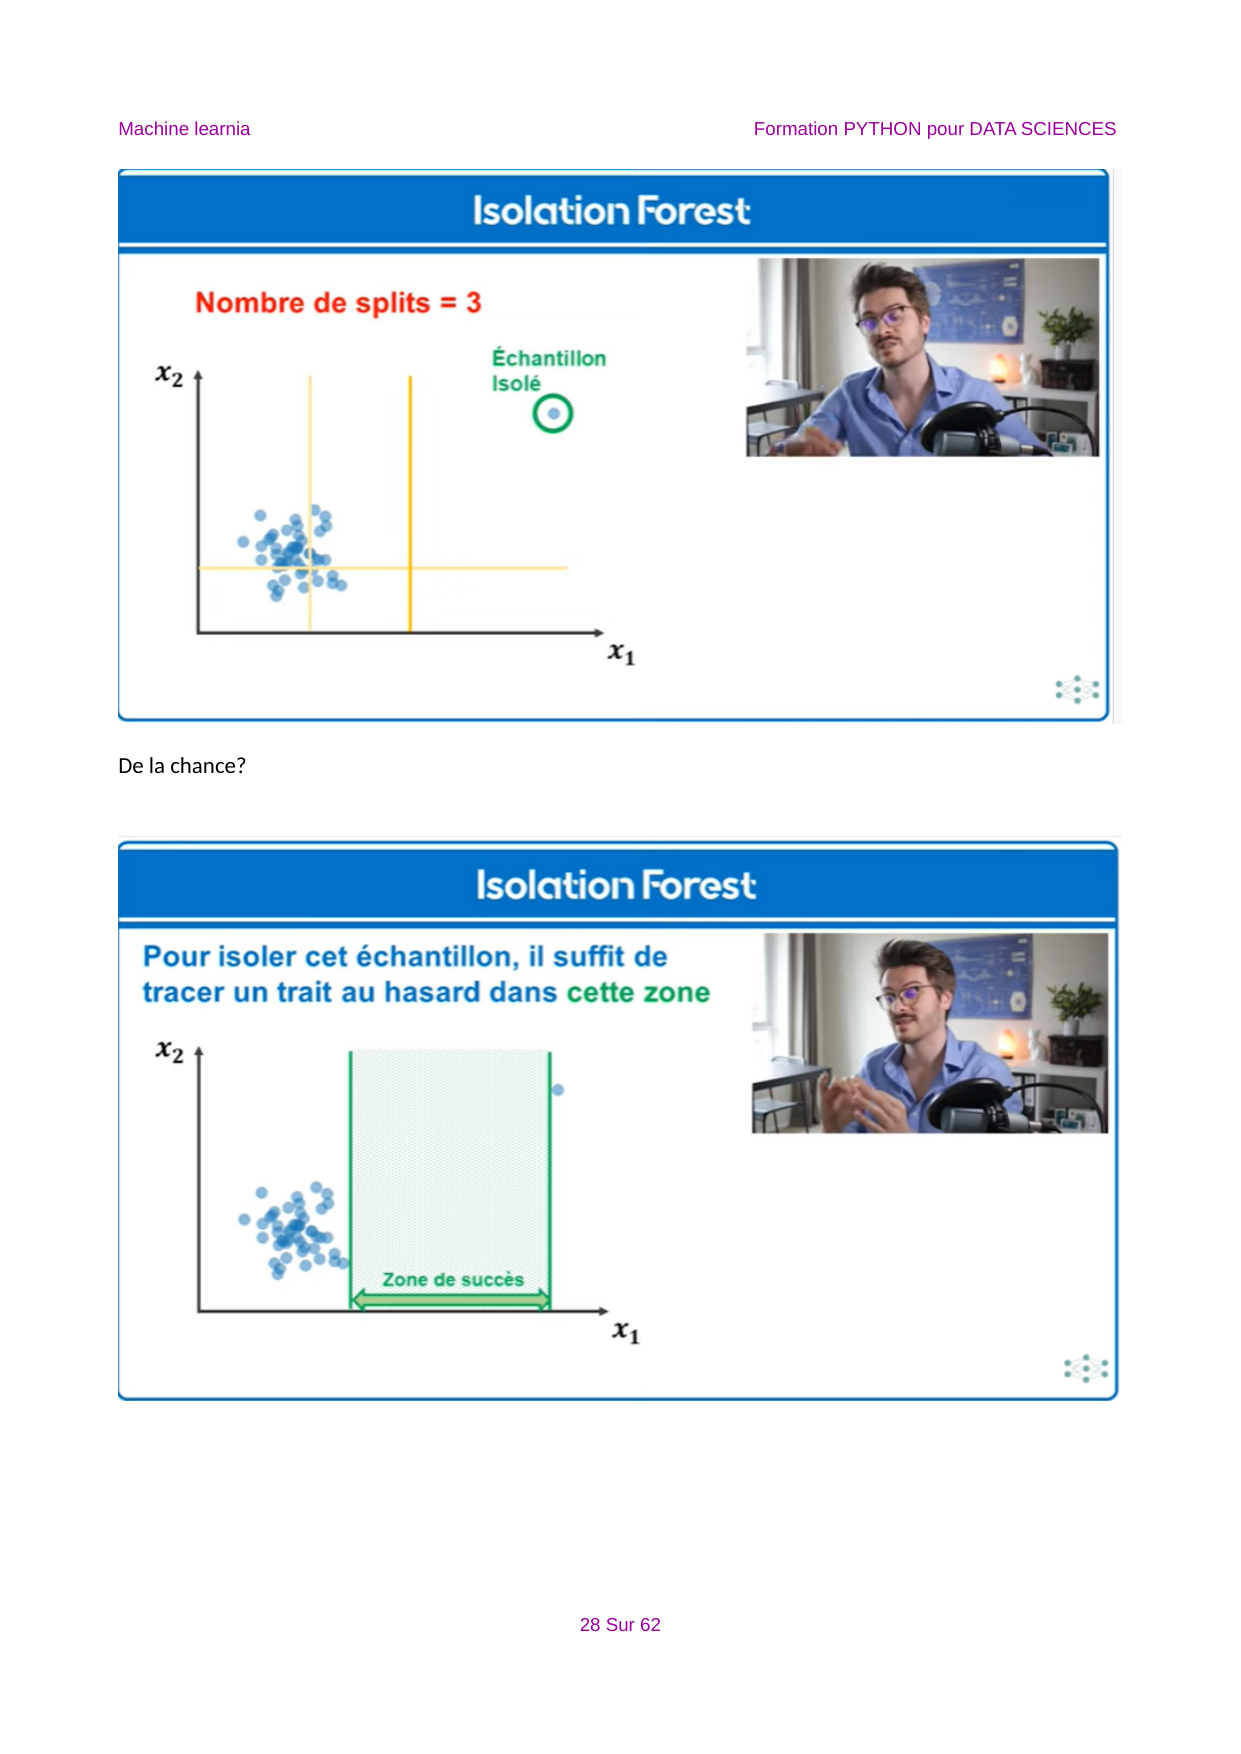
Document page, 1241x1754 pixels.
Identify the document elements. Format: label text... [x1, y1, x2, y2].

picture [118, 835, 1122, 1401]
picture [118, 169, 1122, 724]
text De la chance? [118, 752, 1122, 779]
